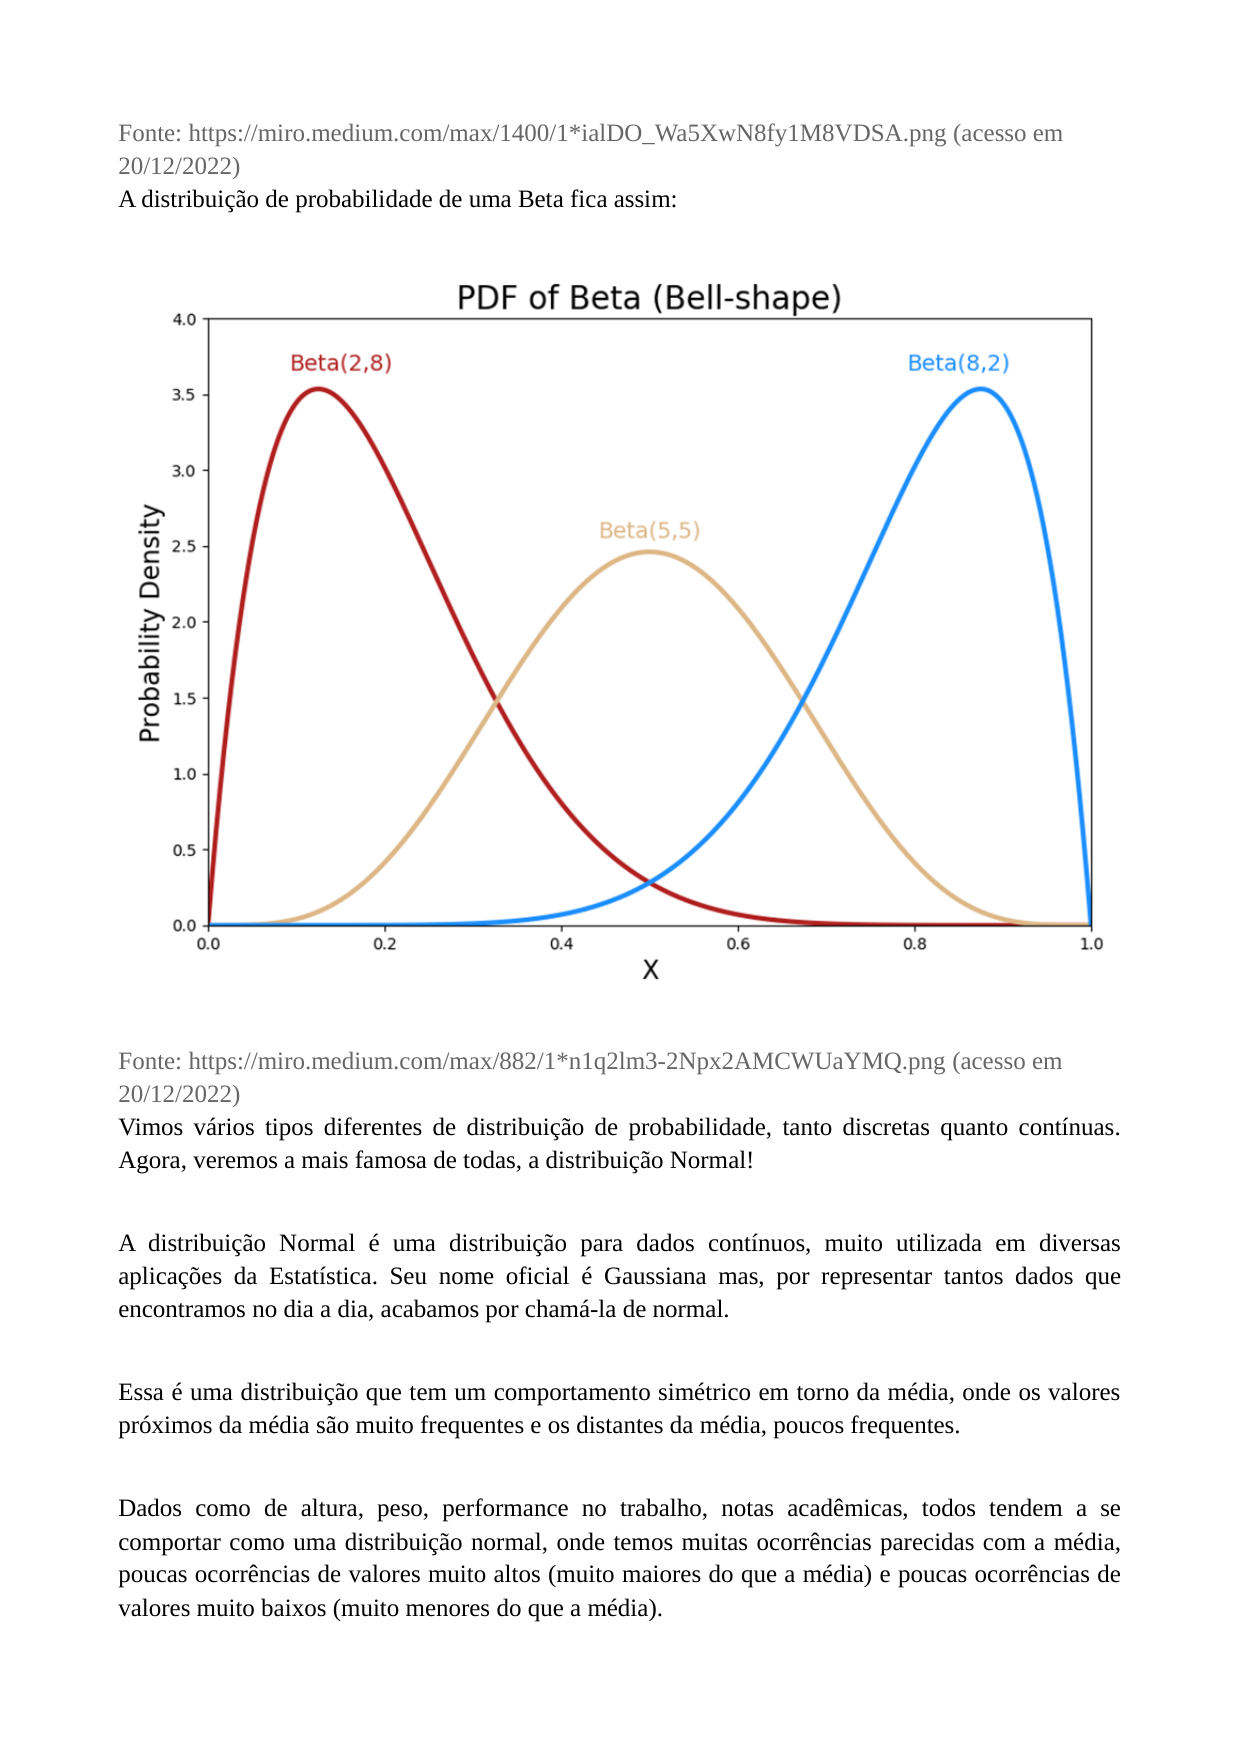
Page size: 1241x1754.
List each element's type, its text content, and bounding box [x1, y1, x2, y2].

text Vimos vários tipos diferentes de distribuição de probabilidade, tanto discretas quanto contínuas. Agora, veremos a mais famosa de todas, a distribuição Normal! [118, 1112, 1122, 1174]
picture [118, 267, 1123, 995]
text Fonte: https://miro.medium.com/max/1400/1*ialDO_Wa5XwN8fy1M8VDSA.png (acesso em 20/12/2022) [118, 118, 1122, 180]
text Fonte: https://miro.medium.com/max/882/1*n1q2lm3-2Npx2AMCWUaYMQ.png (acesso em 20/12/2022) [118, 1046, 1122, 1108]
text A distribuição de probabilidade de uma Beta fica assim: [118, 184, 1122, 213]
text Dados como de altura, peso, performance no trabalho, notas acadêmicas, todos tendem a se comportar como uma distribuição normal, onde temos muitas ocorrências parecidas com a média, poucas ocorrências de valores muito altos (muito maiores do que a média) e poucas ocorrências de valores muito baixos (muito menores do que a média). [118, 1493, 1122, 1621]
text A distribuição Normal é uma distribuição para dados contínuos, muito utilizada em diversas aplicações da Estatística. Seu nome oficial é Gaussiana mas, por representar tantos dados que encontramos no dia a dia, acabamos por chamá-la de normal. [118, 1228, 1122, 1323]
text Essa é uma distribuição que tem um comportamento simétrico em torno da média, onde os valores próximos da média são muito frequentes e os distantes da média, poucos frequentes. [118, 1377, 1122, 1439]
